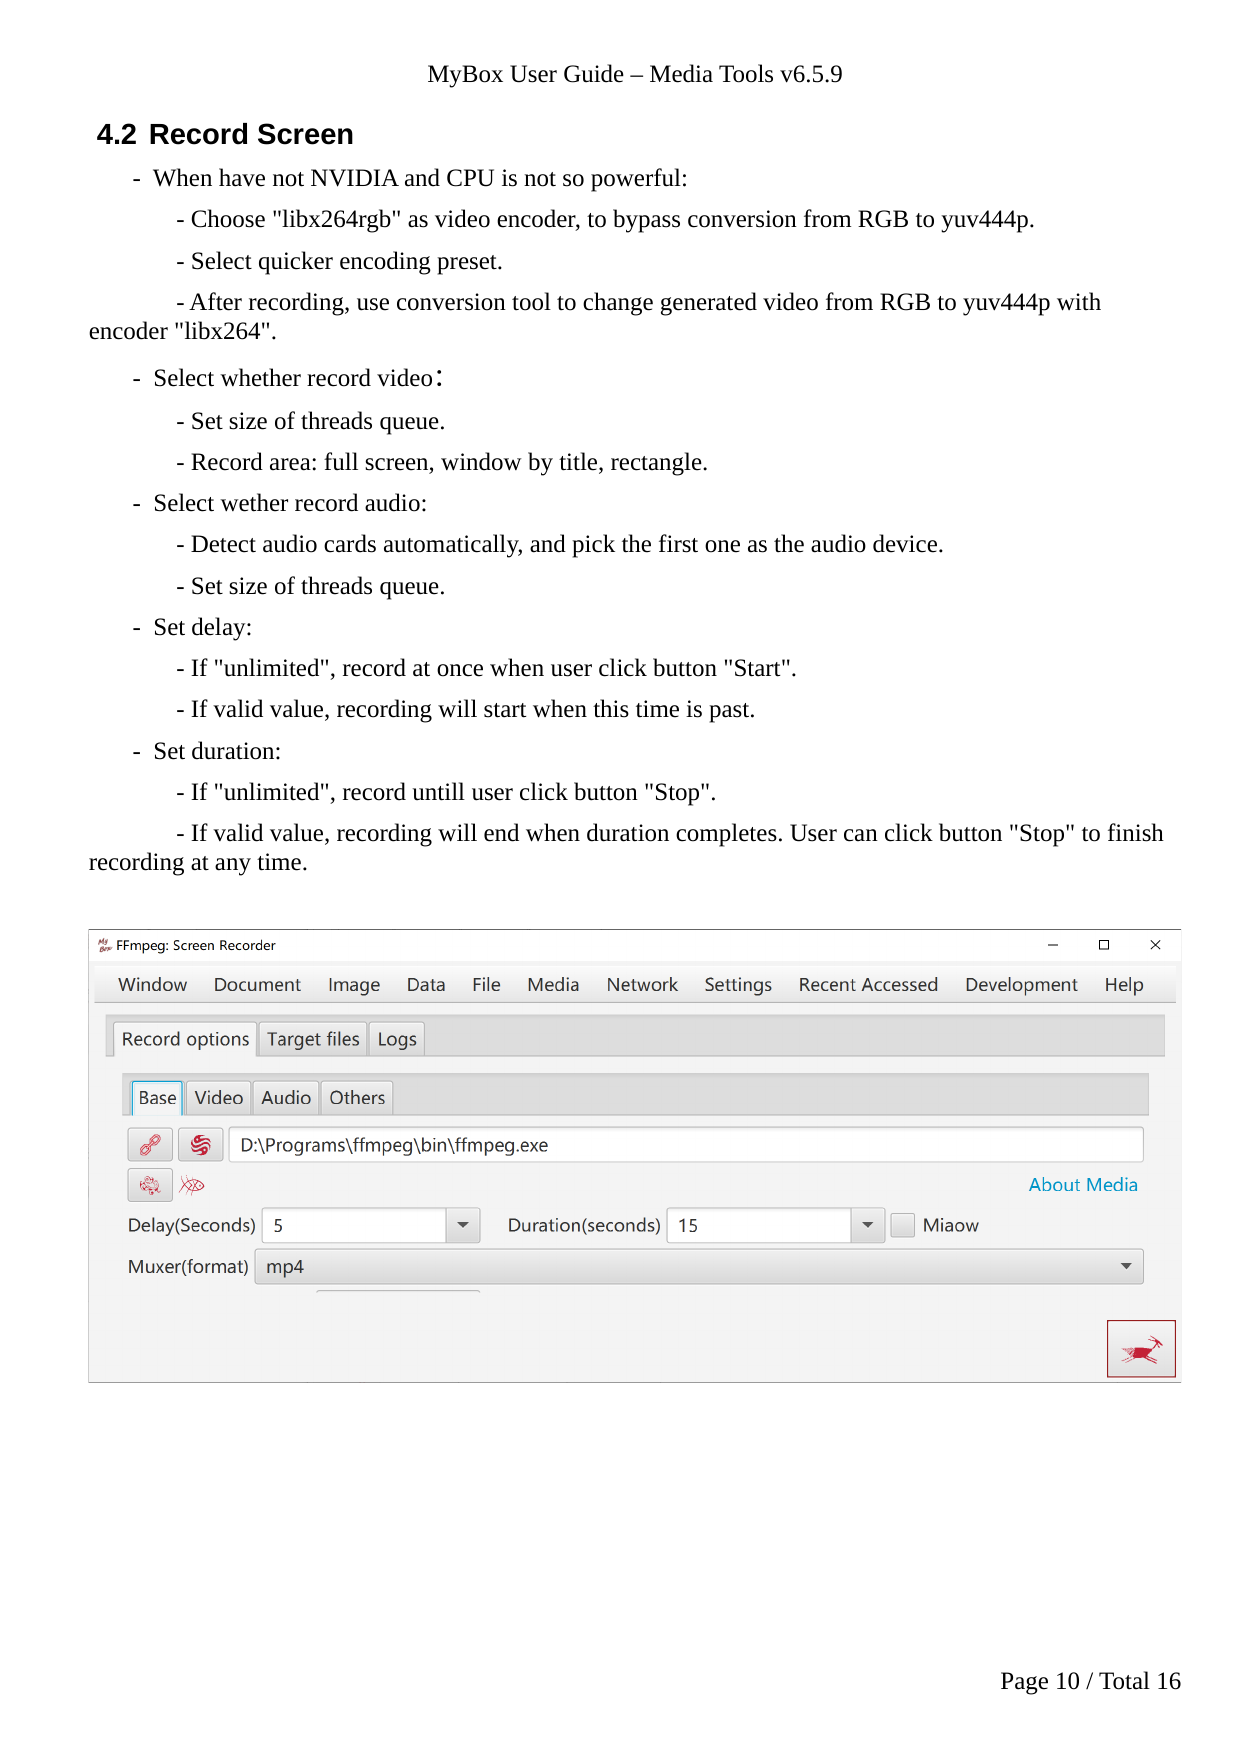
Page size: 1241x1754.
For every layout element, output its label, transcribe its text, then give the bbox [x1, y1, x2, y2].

text - Set size of threads queue. [88, 406, 1181, 434]
text - Set size of threads queue. [88, 571, 1181, 599]
text - Set delay: [88, 612, 1181, 641]
text - If valid value, recording will start when this time is past. [88, 694, 1181, 723]
subtitle Record Screen [88, 117, 1181, 151]
text - Select whether record video： [88, 357, 1181, 393]
text - Set duration: [88, 736, 1181, 764]
text - When have not NVIDIA and CPU is not so powerful: [88, 163, 1181, 192]
text - Choose "libx264rgb" as video encoder, to bypass conversion from RGB to yuv444p. [88, 204, 1181, 233]
text - If valid value, recording will end when duration completes. User can click button "Stop" to finish recording at any time. [88, 818, 1181, 876]
text - Detect audio cards automatically, and pick the first one as the audio device. [88, 529, 1181, 558]
text - Select quicker encoding preset. [88, 246, 1181, 274]
text - Select wether record audio: [88, 488, 1181, 517]
text - After recording, use conversion tool to change generated video from RGB to yuv444p with encoder "libx264". [88, 287, 1181, 344]
text - Record area: full screen, window by title, rectangle. [88, 447, 1181, 476]
text - If "unlimited", record untill user click button "Stop". [88, 777, 1181, 806]
text - If "unlimited", record at once when user click button "Start". [88, 653, 1181, 682]
picture [88, 929, 1182, 1383]
